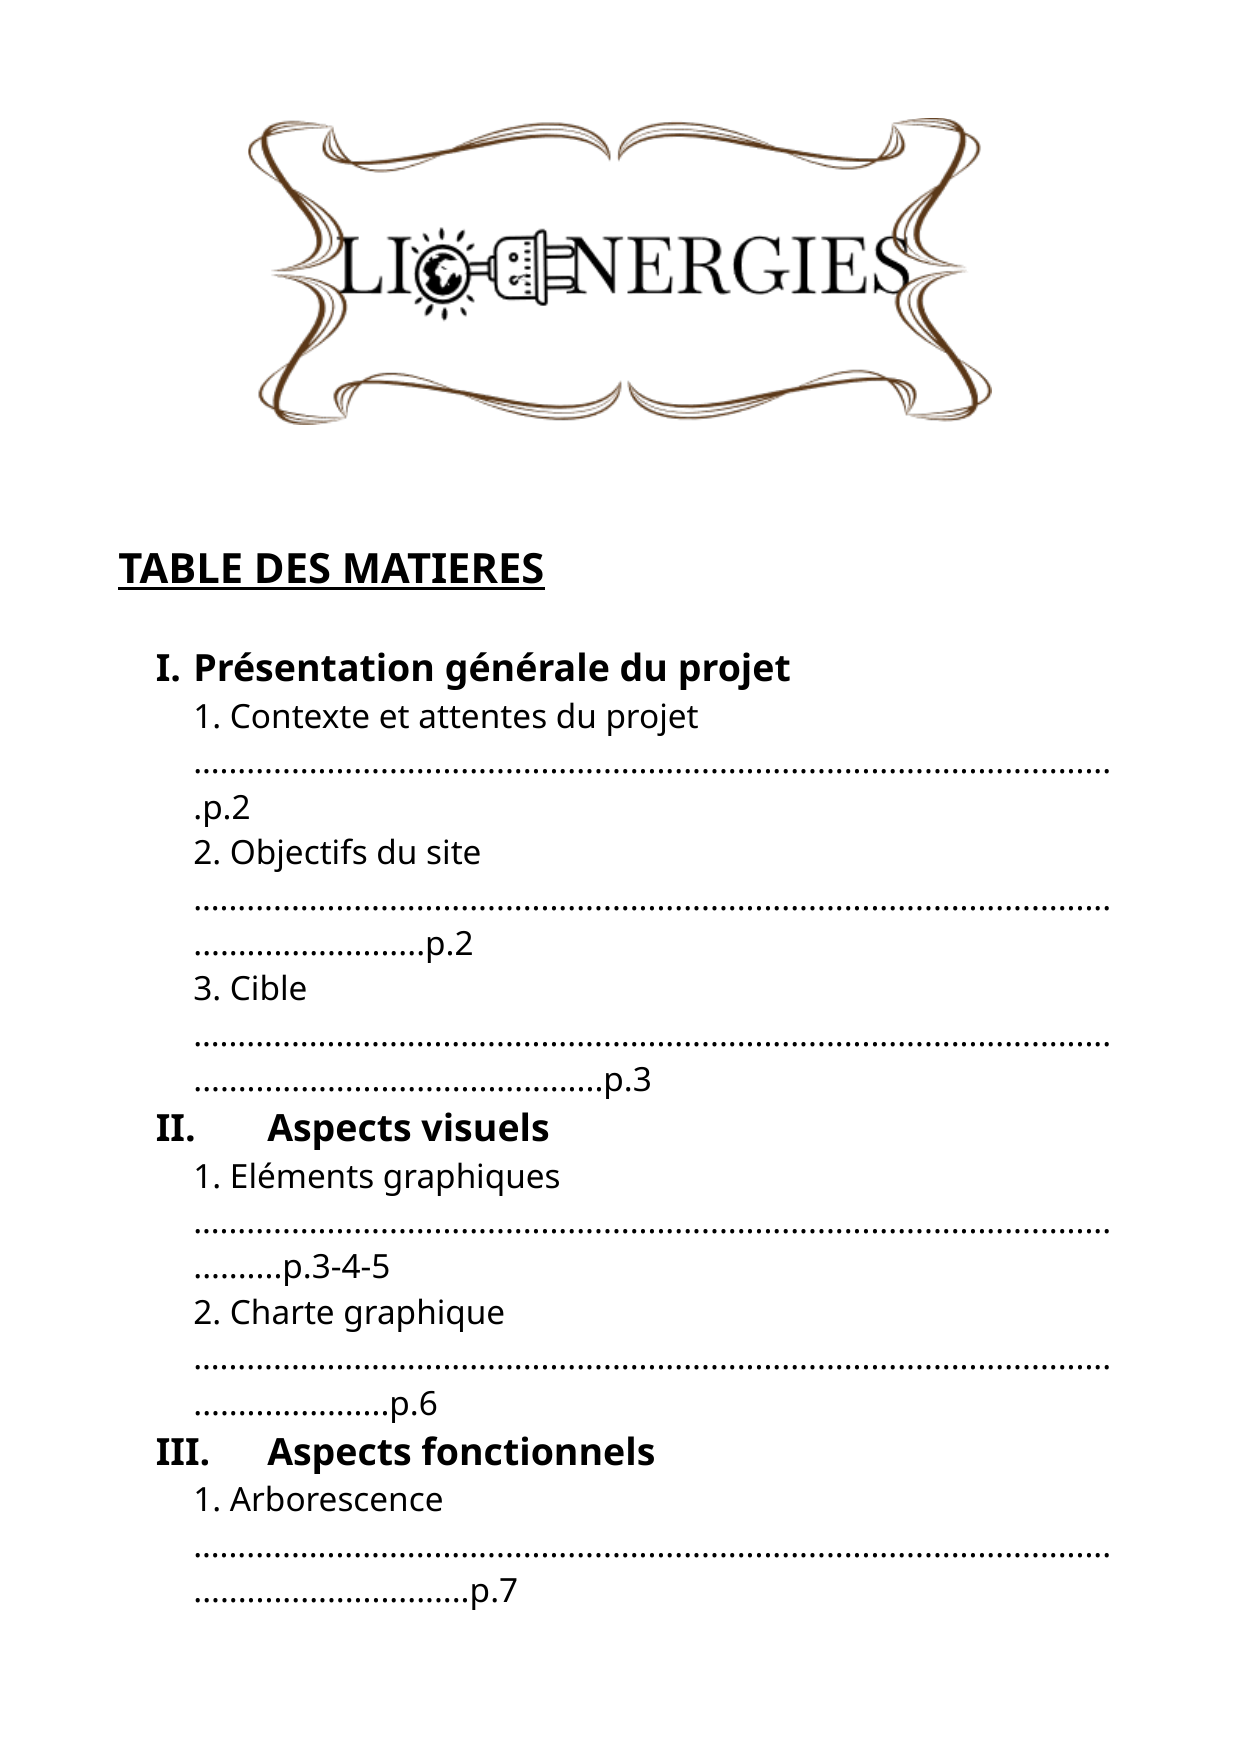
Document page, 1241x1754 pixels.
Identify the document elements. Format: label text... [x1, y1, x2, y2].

list 3. Cible …..................................................................................................................................................p.3 [156, 965, 1122, 1101]
list 2. Charte graphique …..........................................................................................................................p.6 [156, 1289, 1122, 1425]
list Aspects visuels [156, 1101, 1122, 1152]
list Présentation générale du projet [156, 642, 1122, 693]
list Aspects fonctionnels [156, 1425, 1122, 1476]
picture [248, 118, 992, 425]
list 2. Objectifs du site …..............................................................................................................................p.2 [156, 829, 1122, 965]
list 1. Arborescence …...................................................................................................................................p.7 [156, 1476, 1122, 1612]
list 1. Contexte et attentes du projet ….....................................................................................................p.2 [156, 693, 1122, 829]
text TABLE DES MATIERES [118, 539, 1122, 596]
list 1. Eléments graphiques …..............................................................................................................p.3-4-5 [156, 1152, 1122, 1289]
